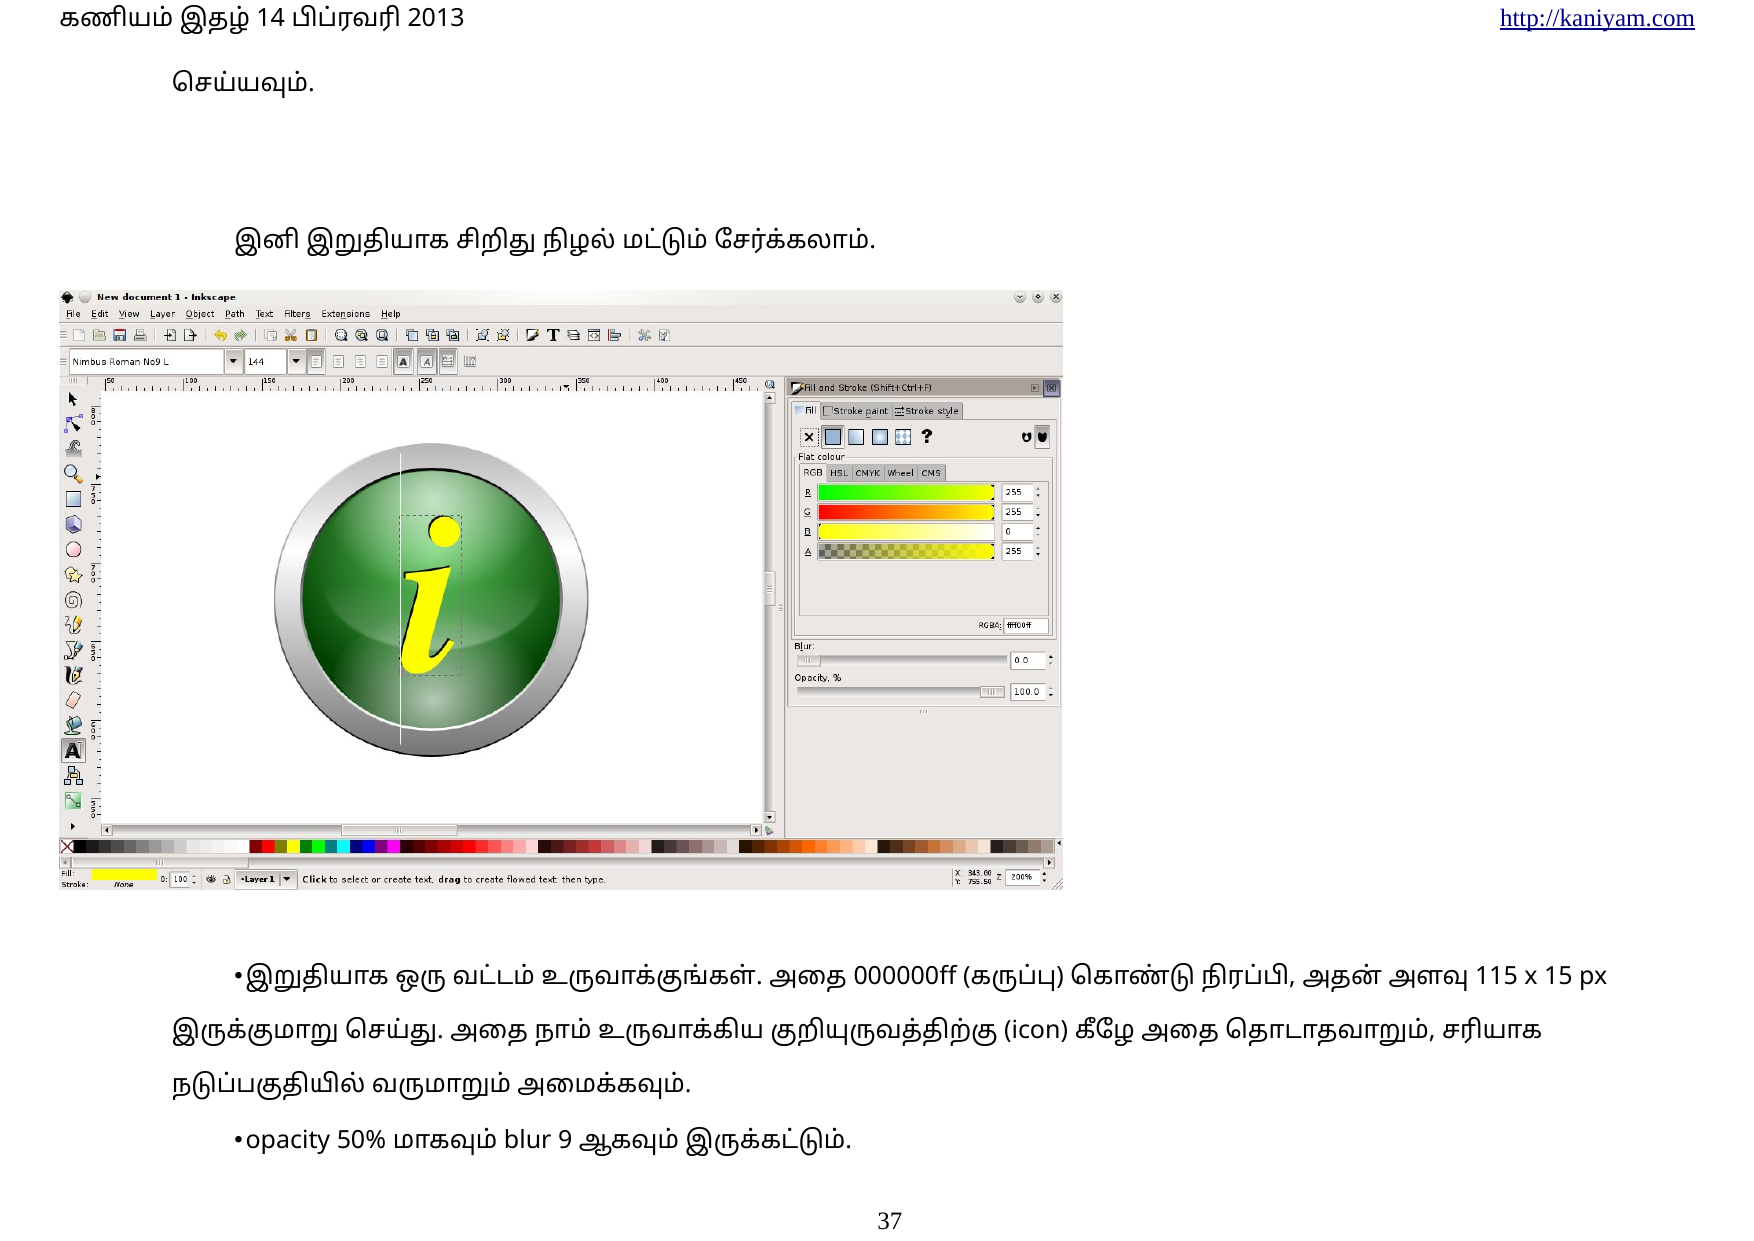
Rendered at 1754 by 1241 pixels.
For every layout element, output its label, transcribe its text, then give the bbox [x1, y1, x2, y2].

text இனி இறுதியாக சிறிது நிழல் மட்டும் சேர்க்கலாம். [172, 222, 1695, 259]
list செய்யவும். [172, 64, 1695, 101]
picture [59, 290, 1063, 890]
list opacity 50% மாகவும் blur 9 ஆகவும் இருக்கட்டும். [172, 1121, 1695, 1158]
list இறுதியாக ஒரு வட்டம் உருவாக்குங்கள். அதை 000000ff (கருப்பு) கொண்டு நிரப்பி, அதன் அளவு 115 x 15 px இருக்குமாறு செய்து. அதை நாம் உருவாக்கிய குறியுருவத்திற்கு (icon) கீழே அதை தொடாதவாறும், சரியாக நடுப்பகுதியில் வருமாறும் அமைக்கவும். [172, 958, 1695, 1103]
